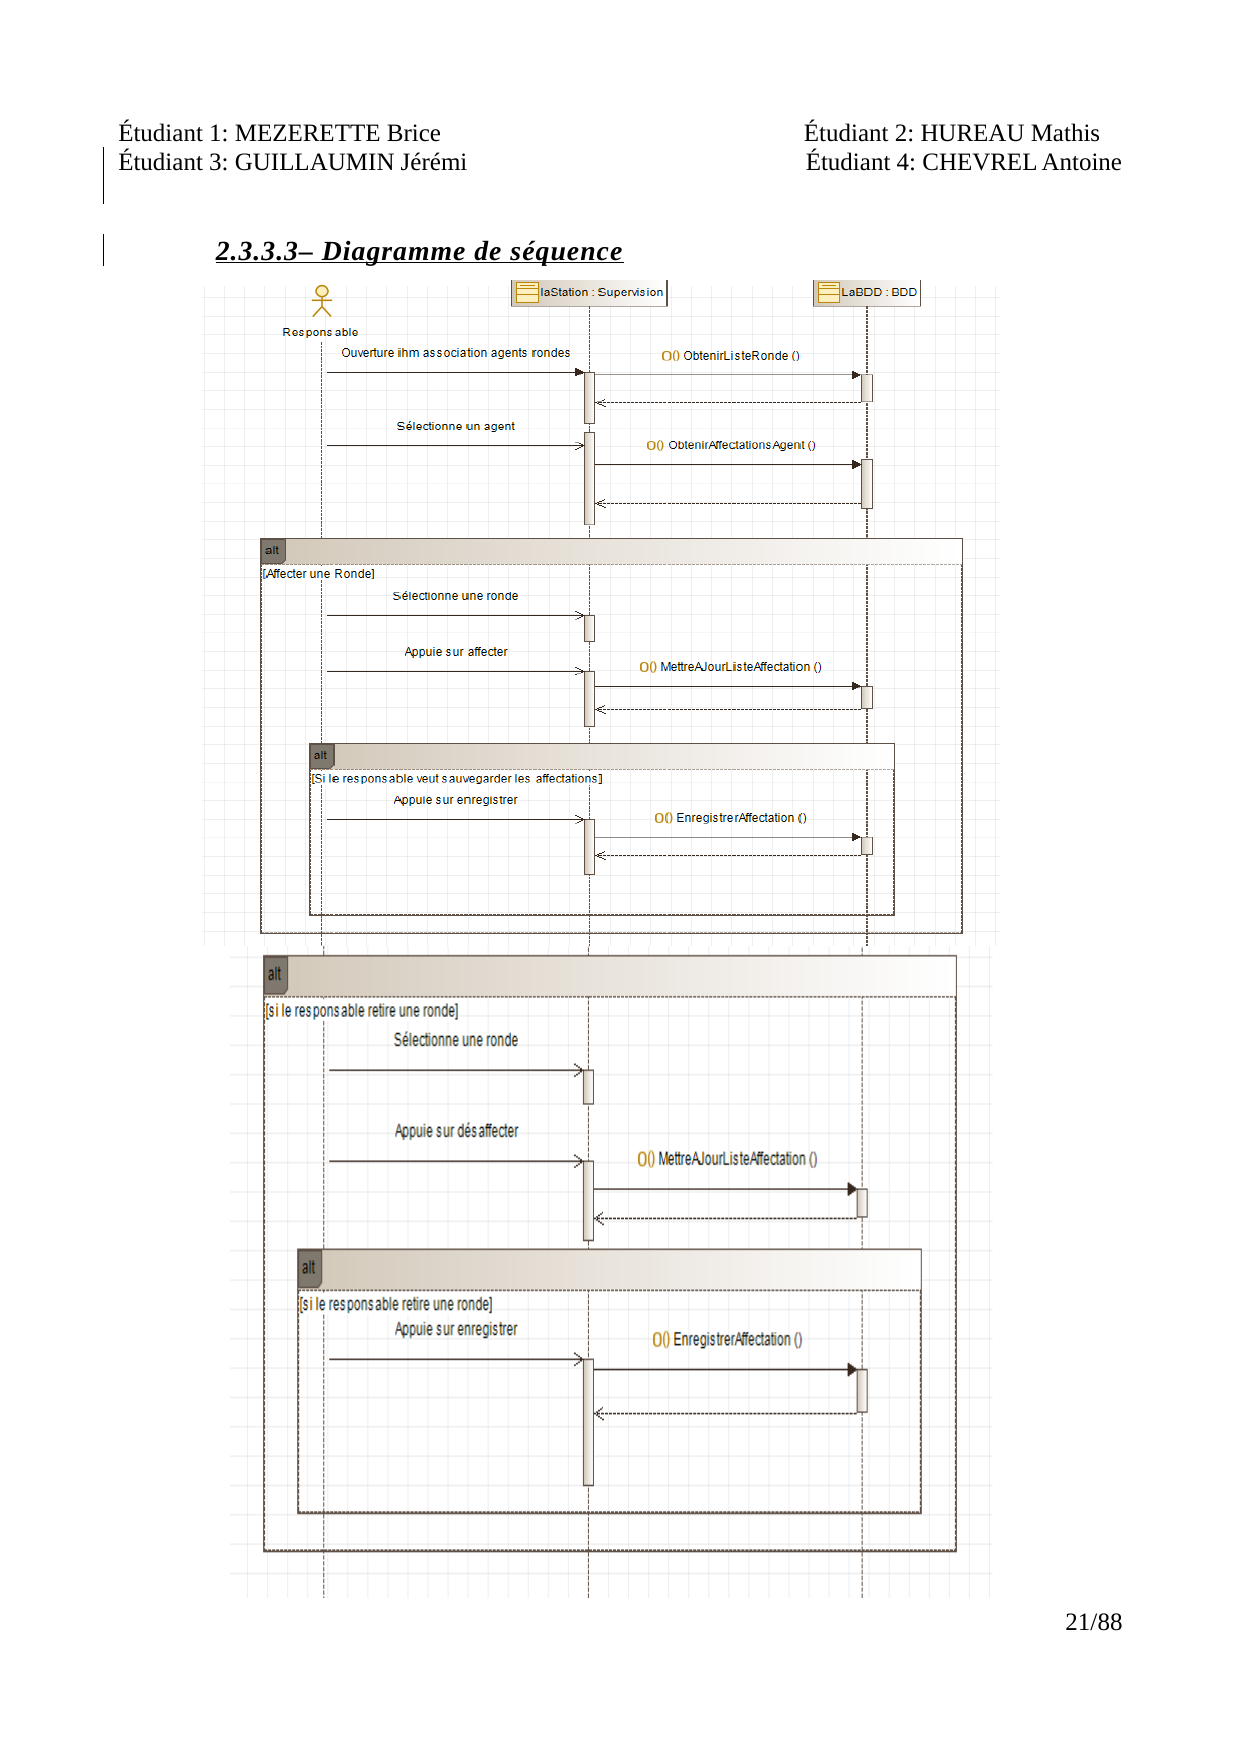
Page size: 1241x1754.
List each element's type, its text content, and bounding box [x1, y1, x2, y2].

subtitle 2.3.3.3– Diagramme de séquence [118, 234, 1122, 266]
picture [201, 280, 1001, 1598]
